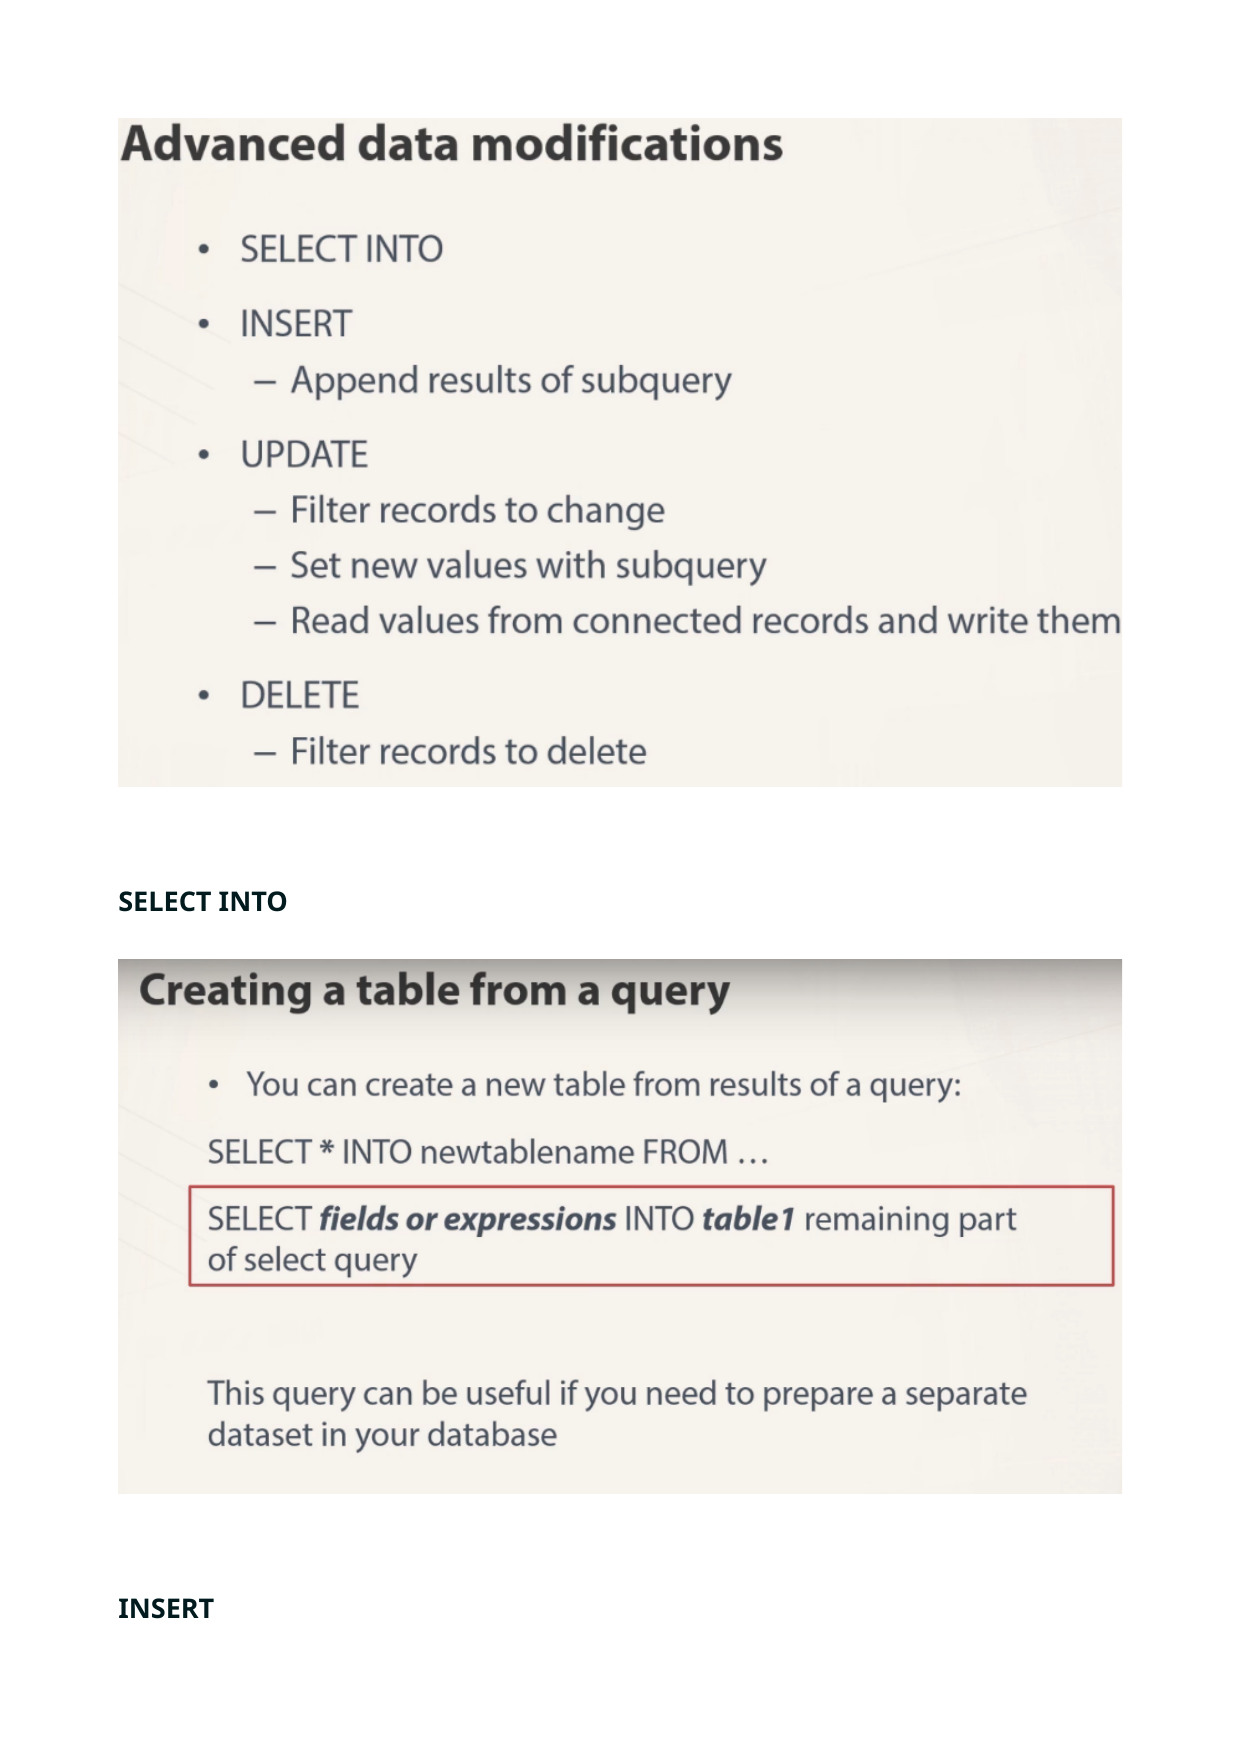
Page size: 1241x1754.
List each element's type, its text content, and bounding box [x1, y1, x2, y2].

text SELECT INTO [118, 883, 1122, 920]
text INSERT [118, 1589, 1122, 1626]
picture [118, 118, 1123, 787]
picture [118, 959, 1123, 1494]
